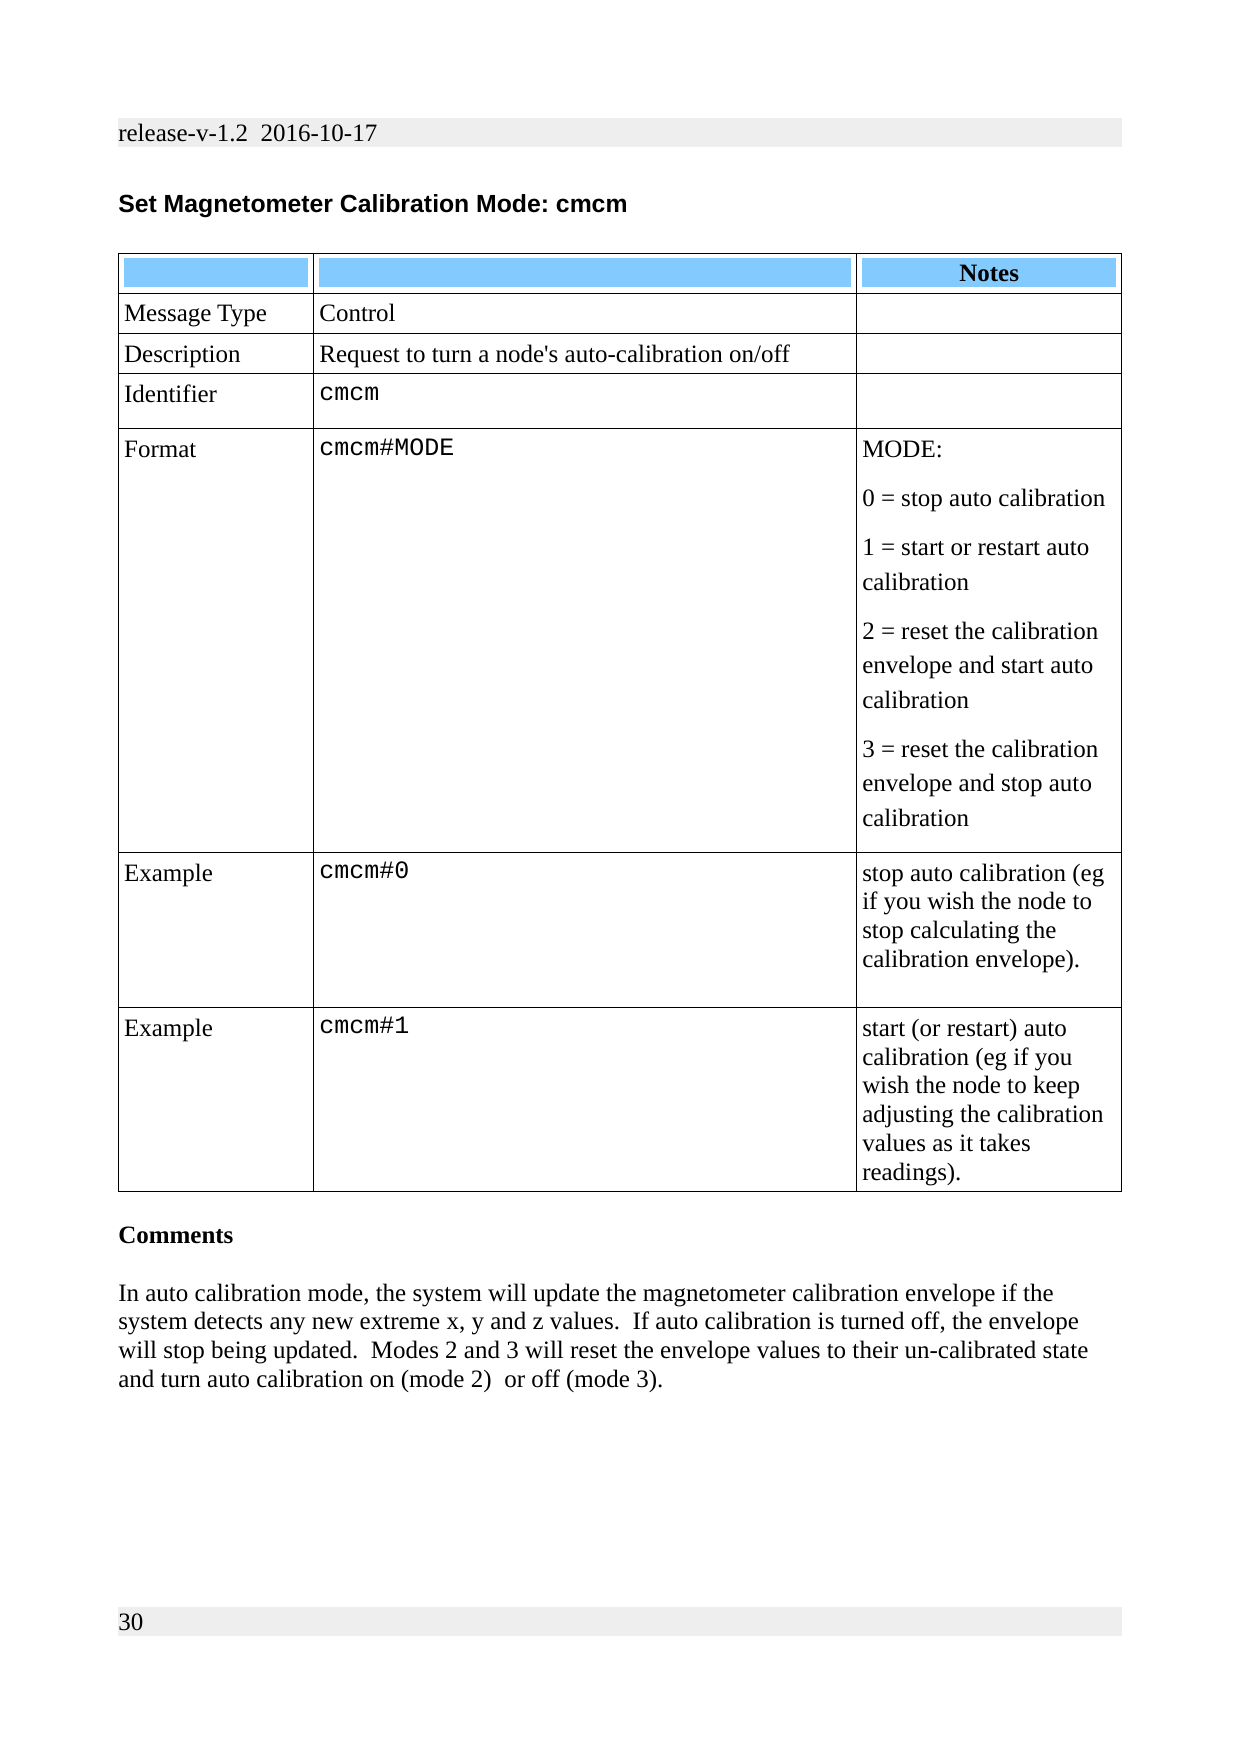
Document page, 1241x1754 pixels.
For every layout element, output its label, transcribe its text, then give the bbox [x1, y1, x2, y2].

table_cell MODE: 0 = stop auto calibration 1 = start or restart auto calibration 2 = reset the calibration envelope and start auto calibration 3 = reset the calibration envelope and stop auto calibration [857, 429, 1121, 852]
table_header [314, 254, 856, 293]
text Comments [118, 1220, 1122, 1249]
table_cell Request to turn a node's auto-calibration on/off [314, 334, 856, 373]
table_cell cmcm#0 [314, 853, 856, 1007]
table_header [119, 254, 313, 293]
table_cell Description [119, 334, 313, 373]
table_cell Control [314, 294, 856, 333]
subtitle Set Magnetometer Calibration Mode: cmcm [118, 189, 1122, 217]
text In auto calibration mode, the system will update the magnetometer calibration envelope if the system detects any new extreme x, y and z values. If auto calibration is turned off, the envelope will stop being updated. Modes 2 and 3 will reset the envelope values to their un-calibrated state and turn auto calibration on (mode 2) or off (mode 3). [118, 1278, 1122, 1393]
table_cell Example [119, 853, 313, 1007]
table_cell [857, 374, 1121, 428]
table_cell Message Type [119, 294, 313, 333]
table_cell cmcm#MODE [314, 429, 856, 852]
table_header cmcm#1 [314, 1008, 856, 1191]
table_cell Format [119, 429, 313, 852]
table_header Example [119, 1008, 313, 1191]
table_cell cmcm [314, 374, 856, 428]
table_cell stop auto calibration (eg if you wish the node to stop calculating the calibration envelope). [857, 853, 1121, 1007]
table_cell [857, 334, 1121, 373]
table_cell Identifier [119, 374, 313, 428]
table_cell [857, 294, 1121, 333]
table_header start (or restart) auto calibration (eg if you wish the node to keep adjusting the calibration values as it takes readings). [857, 1008, 1121, 1191]
table_header Notes [857, 254, 1121, 293]
